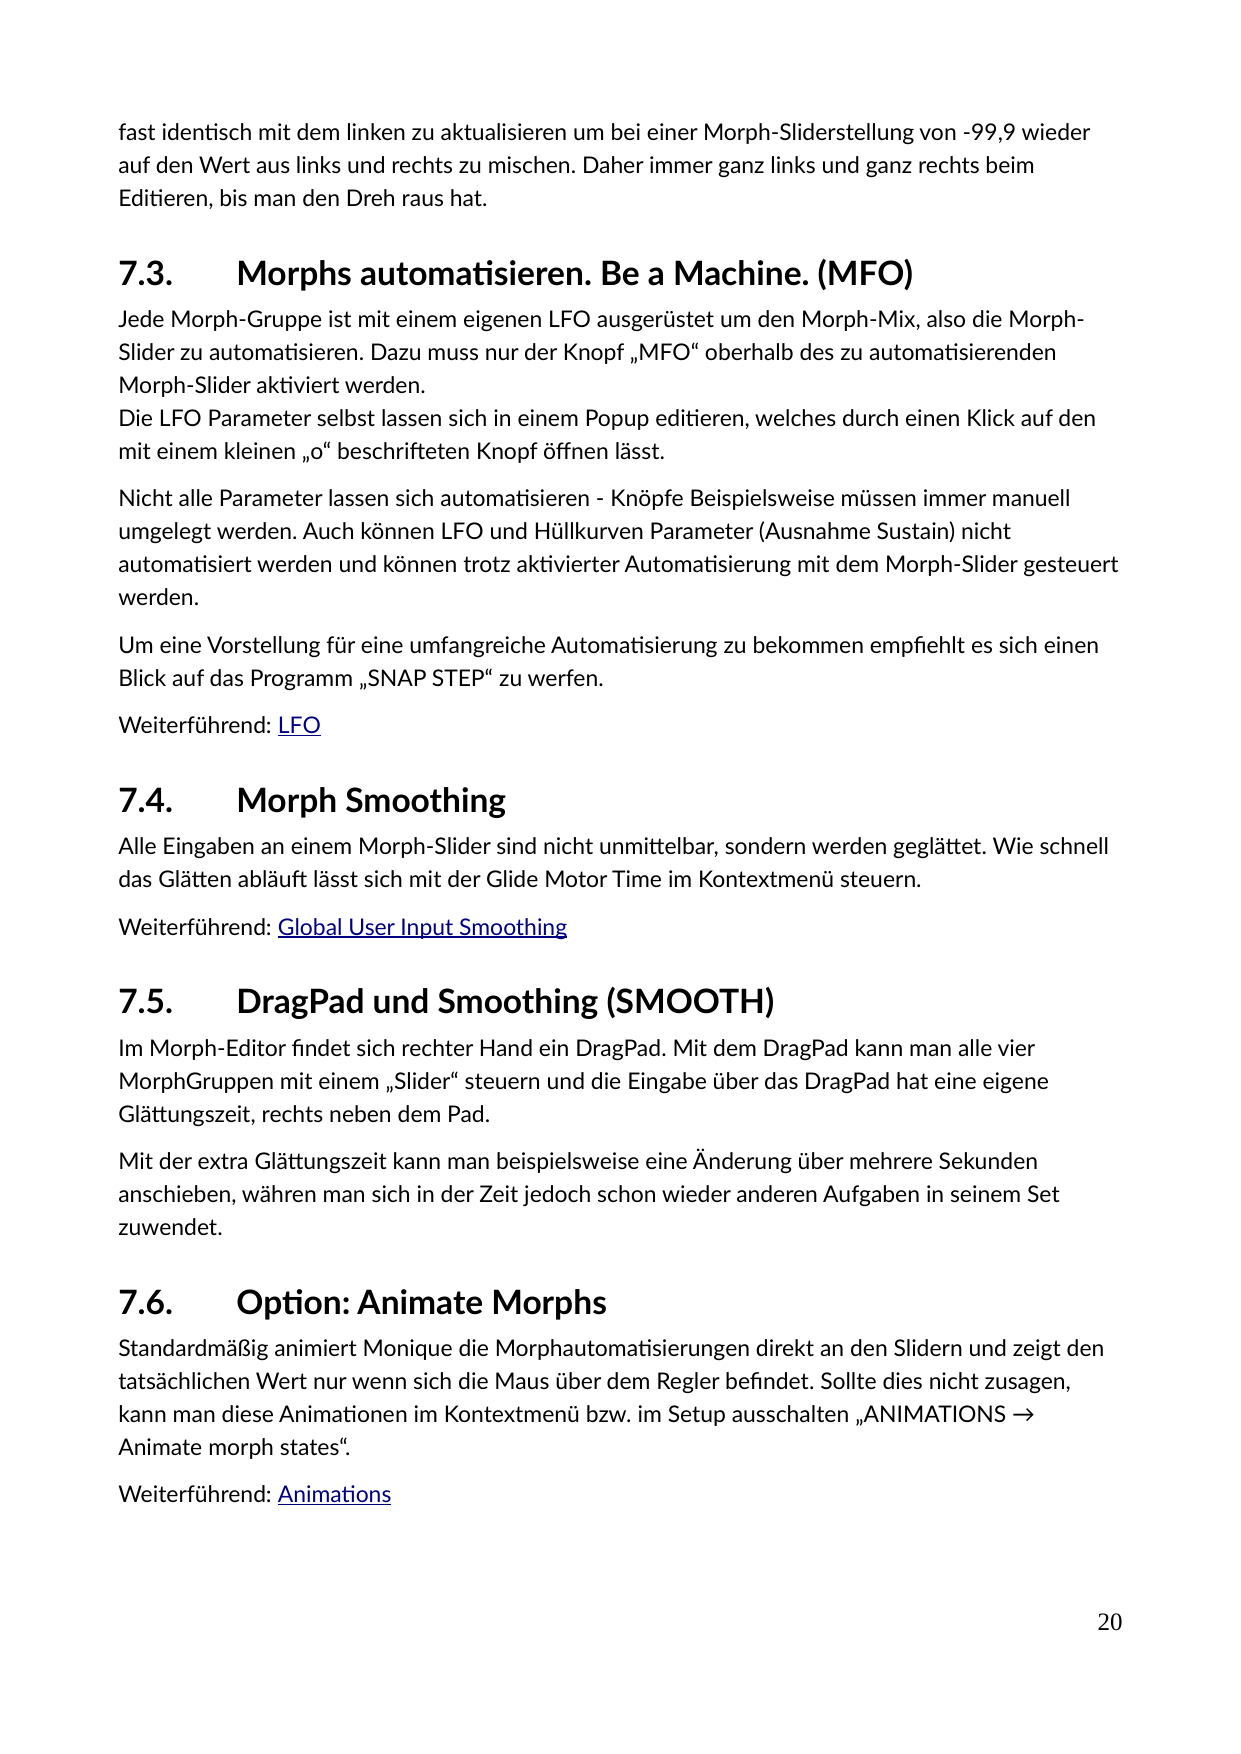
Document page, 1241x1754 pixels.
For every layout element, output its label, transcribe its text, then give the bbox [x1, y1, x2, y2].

text Um eine Vorstellung für eine umfangreiche Automatisierung zu bekommen empfiehlt es sich einen Blick auf das Programm „SNAP STEP“ zu werfen. [118, 631, 1122, 691]
text Weiterführend: Animations [118, 1480, 1122, 1508]
subtitle DragPad und Smoothing (SMOOTH) [118, 981, 1122, 1021]
text Weiterführend: LFO [118, 711, 1122, 738]
subtitle Morphs automatisieren. Be a Machine. (MFO) [118, 252, 1122, 293]
text Jede Morph-Gruppe ist mit einem eigenen LFO ausgerüstet um den Morph-Mix, also die Morph-Slider zu automatisieren. Dazu muss nur der Knopf „MFO“ oberhalb des zu automatisierenden Morph-Slider aktiviert werden. Die LFO Parameter selbst lassen sich in einem Popup editieren, welches durch einen Klick auf den mit einem kleinen „o“ beschrifteten Knopf öffnen lässt. [118, 305, 1122, 464]
subtitle Option: Animate Morphs [118, 1281, 1122, 1321]
text Standardmäßig animiert Monique die Morphautomatisierungen direkt an den Slidern und zeigt den tatsächlichen Wert nur wenn sich die Maus über dem Regler befindet. Sollte dies nicht zusagen, kann man diese Animationen im Kontextmenü bzw. im Setup ausschalten „ANIMATIONS → Animate morph states“. [118, 1334, 1122, 1460]
text Weiterführend: Global User Input Smoothing [118, 912, 1122, 940]
text fast identisch mit dem linken zu aktualisieren um bei einer Morph-Sliderstellung von -99,9 wieder auf den Wert aus links und rechts zu mischen. Daher immer ganz links und ganz rechts beim Editieren, bis man den Dreh raus hat. [118, 118, 1122, 211]
text Nicht alle Parameter lassen sich automatisieren - Knöpfe Beispielsweise müssen immer manuell umgelegt werden. Auch können LFO und Hüllkurven Parameter (Ausnahme Sustain) nicht automatisiert werden und können trotz aktivierter Automatisierung mit dem Morph-Slider gesteuert werden. [118, 484, 1122, 611]
text Mit der extra Glättungszeit kann man beispielsweise eine Änderung über mehrere Sekunden anschieben, währen man sich in der Zeit jedoch schon wieder anderen Aufgaben in seinem Set zuwendet. [118, 1147, 1122, 1240]
text Im Morph-Editor findet sich rechter Hand ein DragPad. Mit dem DragPad kann man alle vier MorphGruppen mit einem „Slider“ steuern und die Eingabe über das DragPad hat eine eigene Glättungszeit, rechts neben dem Pad. [118, 1034, 1122, 1127]
text Alle Eingaben an einem Morph-Slider sind nicht unmittelbar, sondern werden geglättet. Wie schnell das Glätten abläuft lässt sich mit der Glide Motor Time im Kontextmenü steuern. [118, 832, 1122, 892]
subtitle Morph Smoothing [118, 779, 1122, 819]
